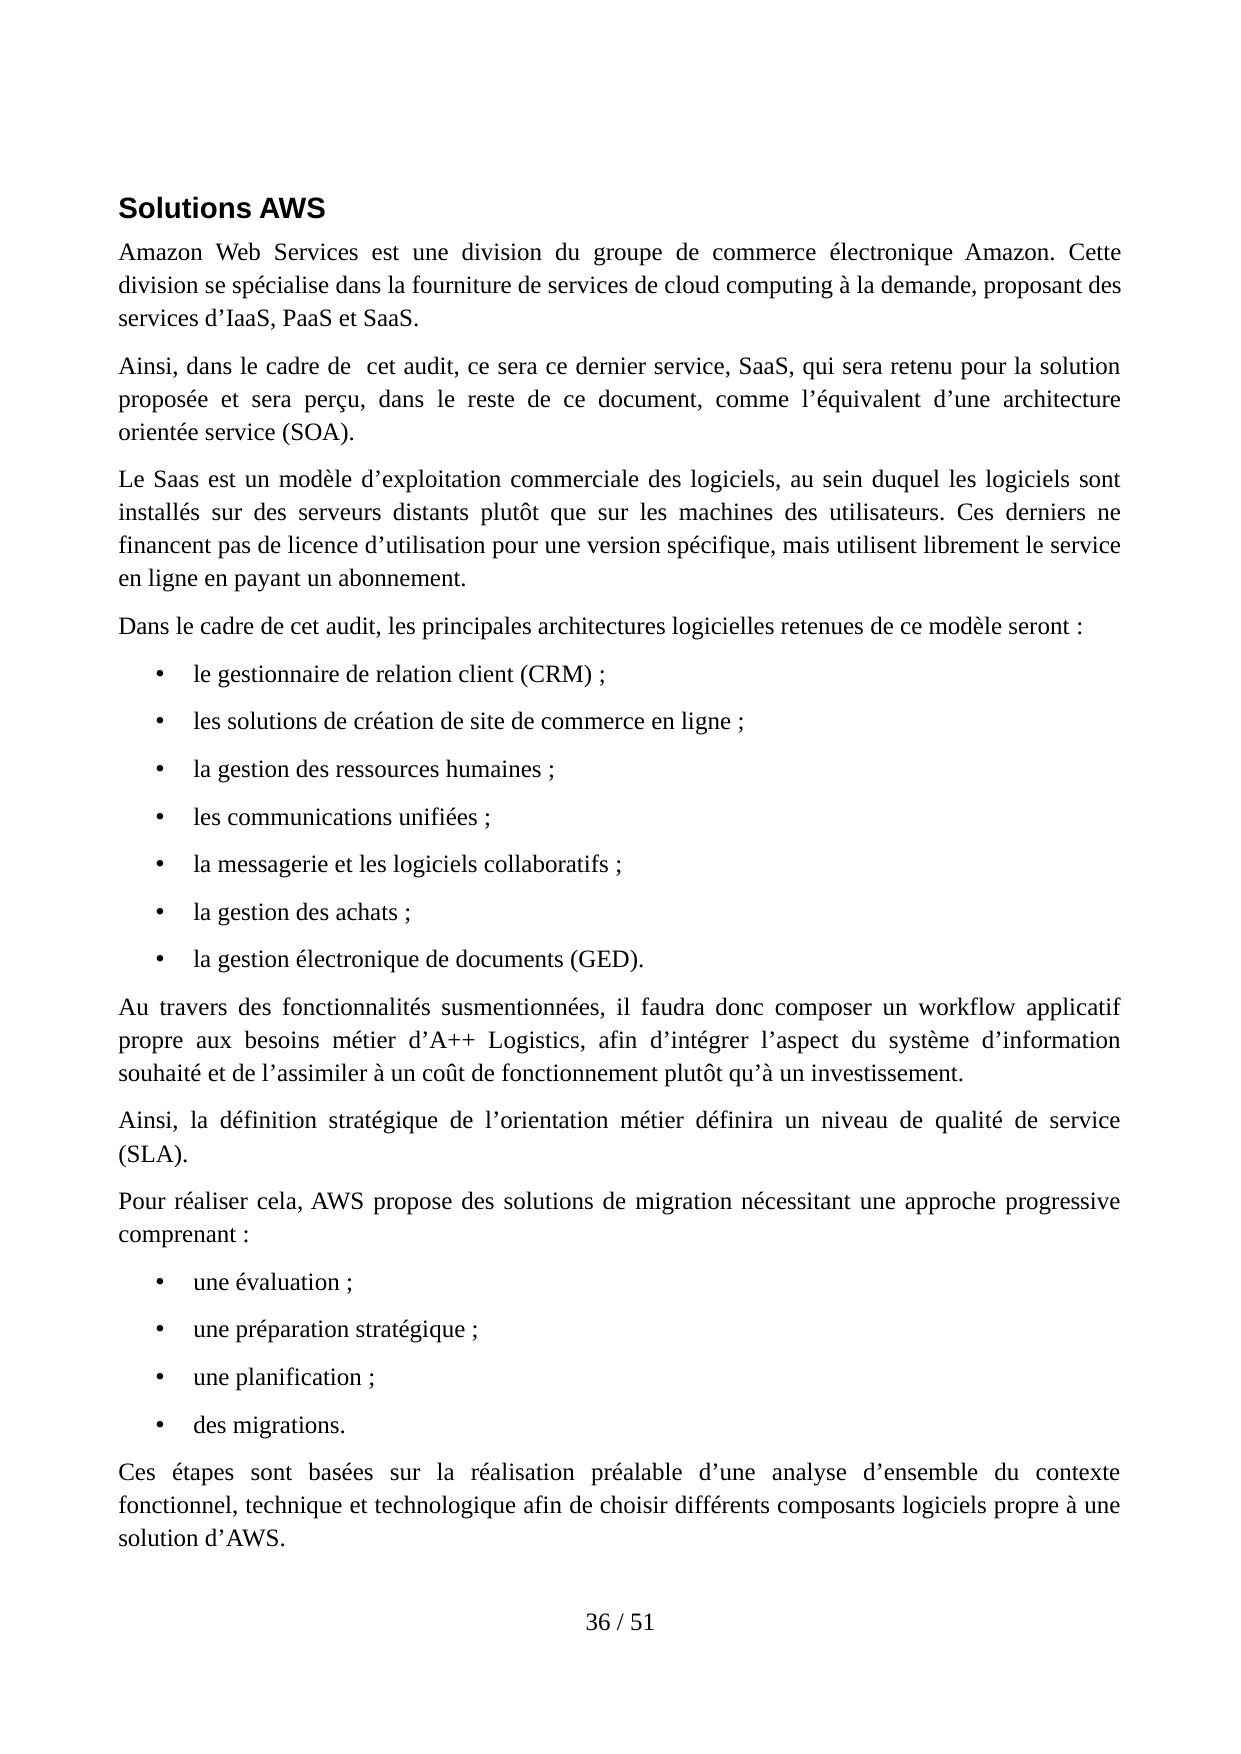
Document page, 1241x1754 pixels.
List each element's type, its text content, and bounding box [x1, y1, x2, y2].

text Au travers des fonctionnalités susmentionnées, il faudra donc composer un workflow applicatif propre aux besoins métier d’A++ Logistics, afin d’intégrer l’aspect du système d’information souhaité et de l’assimiler à un coût de fonctionnement plutôt qu’à un investissement. [118, 992, 1122, 1087]
text Dans le cadre de cet audit, les principales architectures logicielles retenues de ce modèle seront : [118, 611, 1122, 640]
list une préparation stratégique ; [156, 1314, 1122, 1343]
list la gestion des ressources humaines ; [156, 754, 1122, 783]
list les solutions de création de site de commerce en ligne ; [156, 706, 1122, 735]
text Ainsi, la définition stratégique de l’orientation métier définira un niveau de qualité de service (SLA). [118, 1106, 1122, 1167]
list les communications unifiées ; [156, 802, 1122, 830]
list le gestionnaire de relation client (CRM) ; [156, 659, 1122, 687]
list la messagerie et les logiciels collaboratifs ; [156, 849, 1122, 878]
text Le Saas est un modèle d’exploitation commerciale des logiciels, au sein duquel les logiciels sont installés sur des serveurs distants plutôt que sur les machines des utilisateurs. Ces derniers ne financent pas de licence d’utilisation pour une version spécifique, mais utilisent librement le service en ligne en payant un abonnement. [118, 464, 1122, 592]
list une évaluation ; [156, 1267, 1122, 1296]
text Ainsi, dans le cadre de cet audit, ce sera ce dernier service, SaaS, qui sera retenu pour la solution proposée et sera perçu, dans le reste de ce document, comme l’équivalent d’une architecture orientée service (SOA). [118, 351, 1122, 446]
list la gestion électronique de documents (GED). [156, 944, 1122, 973]
subtitle Solutions AWS [118, 191, 1122, 225]
list la gestion des achats ; [156, 897, 1122, 926]
text Amazon Web Services est une division du groupe de commerce électronique Amazon. Cette division se spécialise dans la fourniture de services de cloud computing à la demande, proposant des services d’IaaS, PaaS et SaaS. [118, 237, 1122, 332]
text Pour réaliser cela, AWS propose des solutions de migration nécessitant une approche progressive comprenant : [118, 1186, 1122, 1248]
list des migrations. [156, 1410, 1122, 1438]
list une planification ; [156, 1362, 1122, 1391]
text Ces étapes sont basées sur la réalisation préalable d’une analyse d’ensemble du contexte fonctionnel, technique et technologique afin de choisir différents composants logiciels propre à une solution d’AWS. [118, 1457, 1122, 1552]
